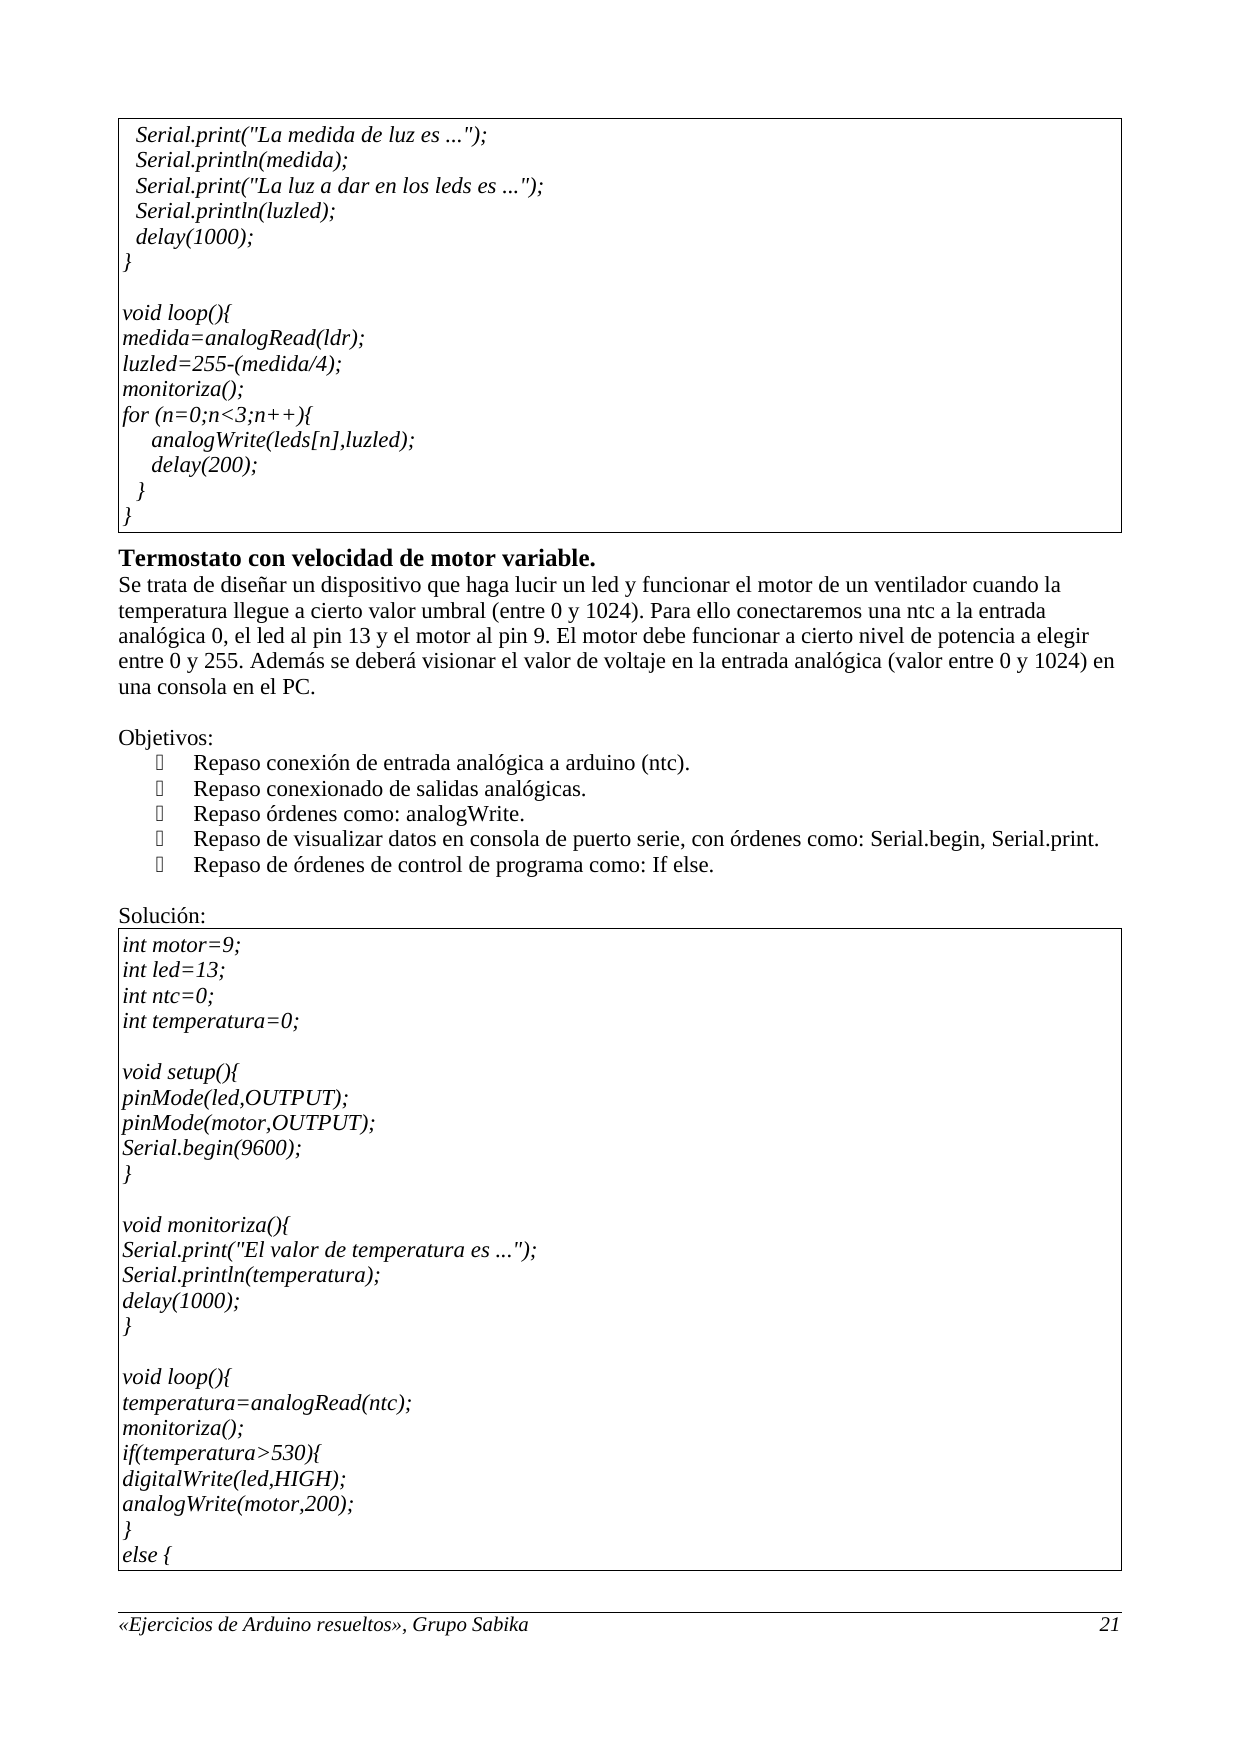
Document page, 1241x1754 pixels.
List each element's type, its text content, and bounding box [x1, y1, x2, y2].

text void loop(){ [119, 1360, 1121, 1386]
text } [133, 1309, 1121, 1335]
text void loop(){ [119, 296, 1121, 321]
text Serial.println(temperatura); [119, 1258, 1121, 1284]
text Serial.println(luzled); [338, 194, 1121, 220]
text void setup(){ [119, 1055, 1121, 1081]
text int temperatura=0; [217, 1004, 1121, 1030]
text for (n=0;n<3;n++){ [246, 398, 1121, 423]
text int ntc=0; [217, 979, 1121, 1004]
list Repaso de órdenes de control de programa como: If else. [715, 852, 1122, 877]
text pinMode(motor,OUTPUT); [351, 1106, 1121, 1131]
list Repaso conexión de entrada analógica a arduino (ntc). [691, 750, 1122, 776]
text analogWrite(motor,200); [349, 1487, 1121, 1513]
text Objetivos: [219, 725, 1122, 750]
list Repaso órdenes como: analogWrite. [525, 801, 1122, 826]
text analogWrite(leds[n],luzled); [316, 423, 1121, 448]
text temperatura=analogRead(ntc); [119, 1386, 1121, 1411]
text Solución: [206, 903, 1122, 928]
text Se trata de diseñar un dispositivo que haga lucir un led y funcionar el motor de un ventilador cuando la temperatura llegue a cierto valor umbral (entre 0 y 1024). Para ello conectaremos una ntc a la entrada analógica 0, el led al pin 13 y el motor al pin 9. El motor debe funcionar a cierto nivel de potencia a elegir entre 0 y 255. Además se deberá visionar el valor de voltaje en la entrada analógica (valor entre 0 y 1024) en una consola en el PC. [118, 572, 1122, 649]
text delay(1000); [256, 220, 1121, 245]
text int led=13; [119, 953, 1121, 979]
text monitoriza(); [246, 372, 1121, 398]
text else { [119, 1538, 1121, 1570]
text } [133, 1513, 1121, 1538]
text } [133, 245, 1121, 271]
list Repaso conexionado de salidas analógicas. [587, 776, 1122, 801]
text digitalWrite(led,HIGH); [324, 1462, 1121, 1487]
text luzled=255-(medida/4); [344, 347, 1121, 372]
text Serial.println(medida); [119, 143, 1121, 169]
text medida=analogRead(ldr); [234, 321, 1121, 347]
list Repaso órdenes como: analogWrite. [156, 801, 193, 826]
text delay(200); [119, 448, 1121, 474]
text } [119, 499, 1121, 532]
text delay(1000); [243, 1284, 1121, 1309]
text Se trata de diseñar un dispositivo que haga lucir un led y funcionar el motor de un ventilador cuando la temperatura llegue a cierto valor umbral (entre 0 y 1024). Para ello conectaremos una ntc a la entrada analógica 0, el led al pin 13 y el motor al pin 9. El motor debe funcionar a cierto nivel de potencia a elegir entre 0 y 255. Además se deberá visionar el valor de voltaje en la entrada analógica (valor entre 0 y 1024) en una consola en el PC. [316, 674, 1122, 699]
text monitoriza(); [246, 1411, 1121, 1436]
text } [147, 474, 1121, 499]
text } [133, 1157, 1121, 1182]
text Serial.print("El valor de temperatura es ..."); [293, 1233, 1121, 1258]
text Serial.print("La medida de luz es ..."); [119, 119, 1121, 143]
text if(temperatura>530){ [246, 1436, 1121, 1462]
text Serial.print("La luz a dar en los leds es ..."); [351, 169, 1121, 194]
text Termostato con velocidad de motor variable. [118, 544, 1122, 572]
text void monitoriza(){ [119, 1208, 1121, 1233]
text int motor=9; [119, 929, 1121, 953]
text pinMode(led,OUTPUT); [119, 1081, 1121, 1106]
list Repaso conexionado de salidas analógicas. [156, 776, 193, 801]
text Serial.begin(9600); [304, 1131, 1121, 1157]
